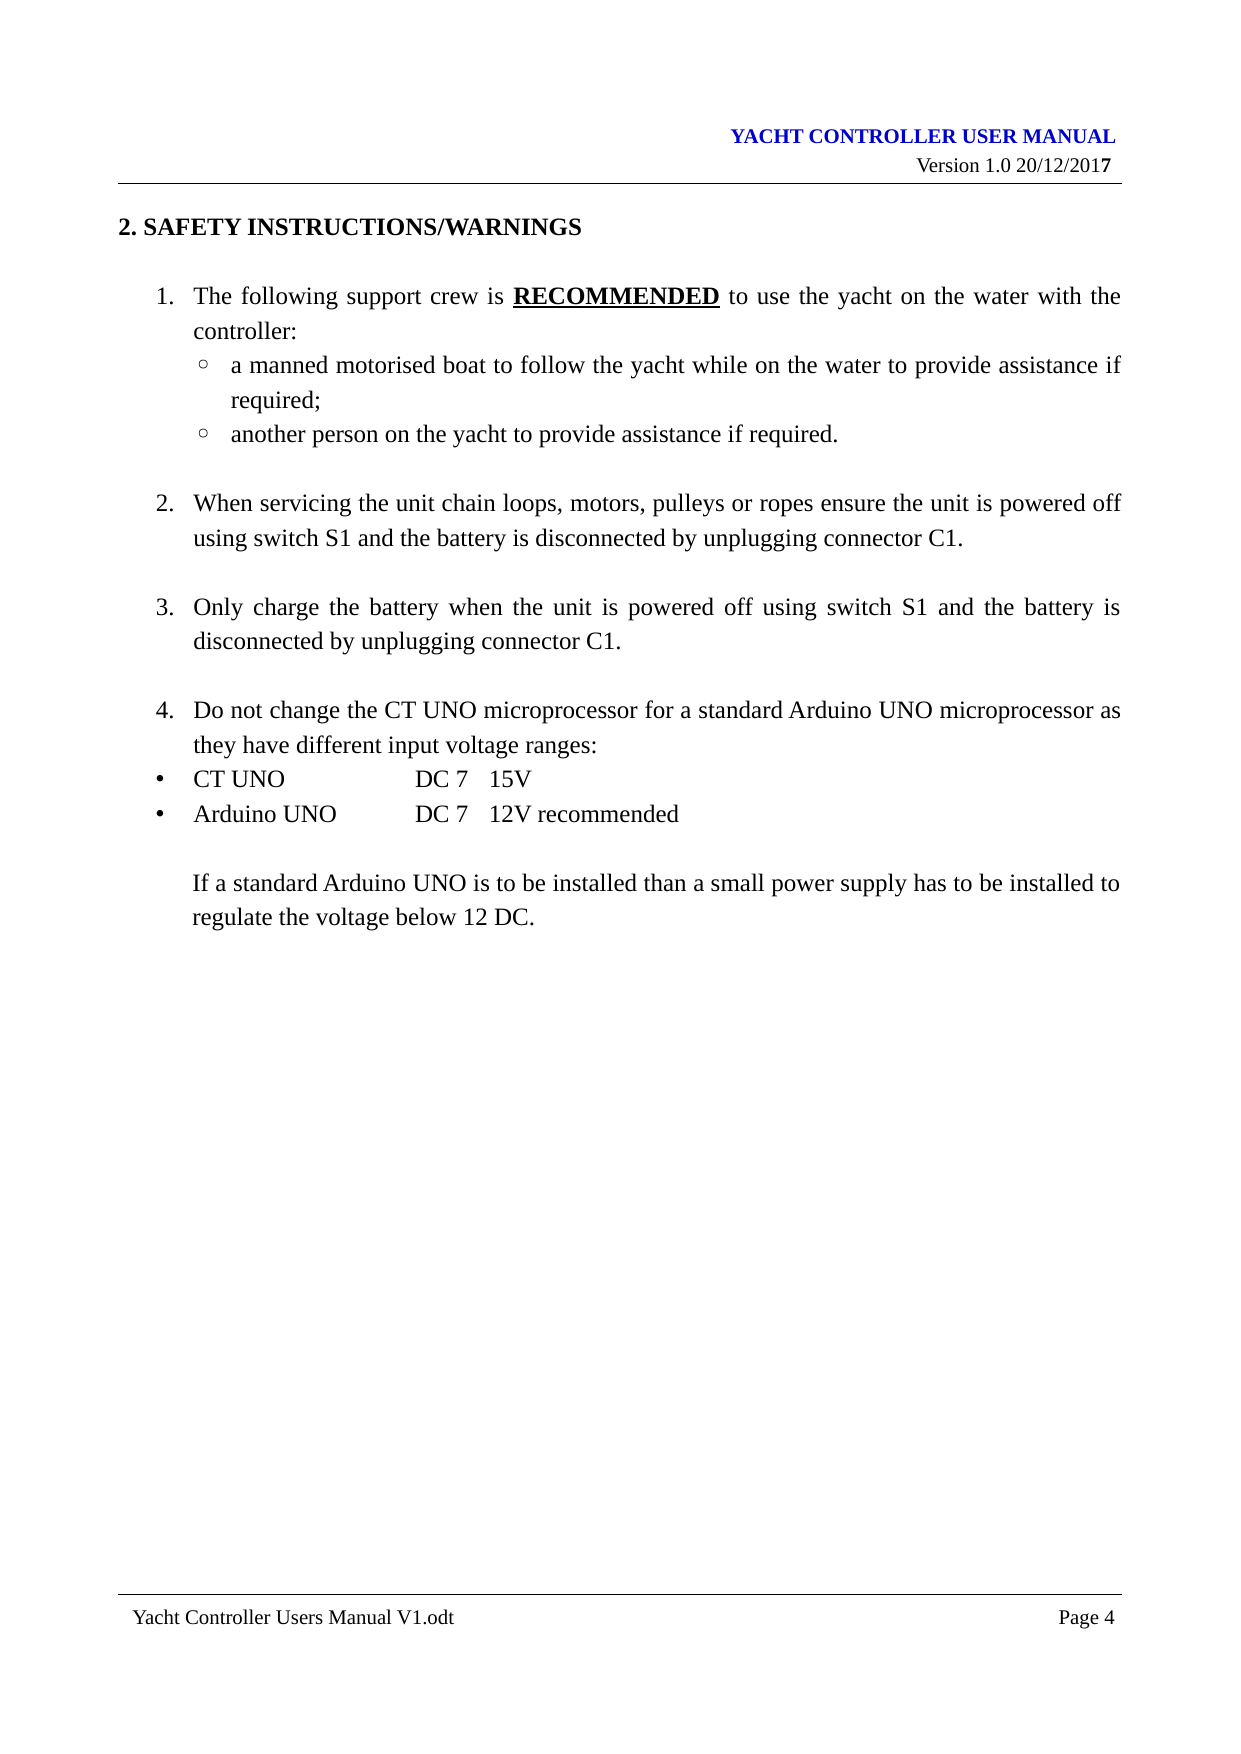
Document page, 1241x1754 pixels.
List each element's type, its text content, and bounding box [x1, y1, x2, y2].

list When servicing the unit chain loops, motors, pulleys or ropes ensure the unit is powered off using switch S1 and the battery is disconnected by unplugging connector C1. [156, 488, 1122, 552]
list Only charge the battery when the unit is powered off using switch S1 and the battery is disconnected by unplugging connector C1. [156, 592, 1122, 655]
list another person on the yacht to provide assistance if required. [193, 419, 1122, 448]
list Arduino UNO DC 7 12V recommended [156, 799, 1122, 827]
list a manned motorised boat to follow the yacht while on the water to provide assistance if required; [193, 350, 1122, 414]
list CT UNO DC 7 15V [156, 764, 1122, 793]
list The following support crew is RECOMMENDED to use the yacht on the water with the controller: [156, 281, 1122, 345]
list Do not change the CT UNO microprocessor for a standard Arduino UNO microprocessor as they have different input voltage ranges: [156, 695, 1122, 758]
text 2. SAFETY INSTRUCTIONS/WARNINGS [118, 212, 1122, 241]
text If a standard Arduino UNO is to be installed than a small power supply has to be installed to regulate the voltage below 12 DC. [192, 868, 1122, 931]
